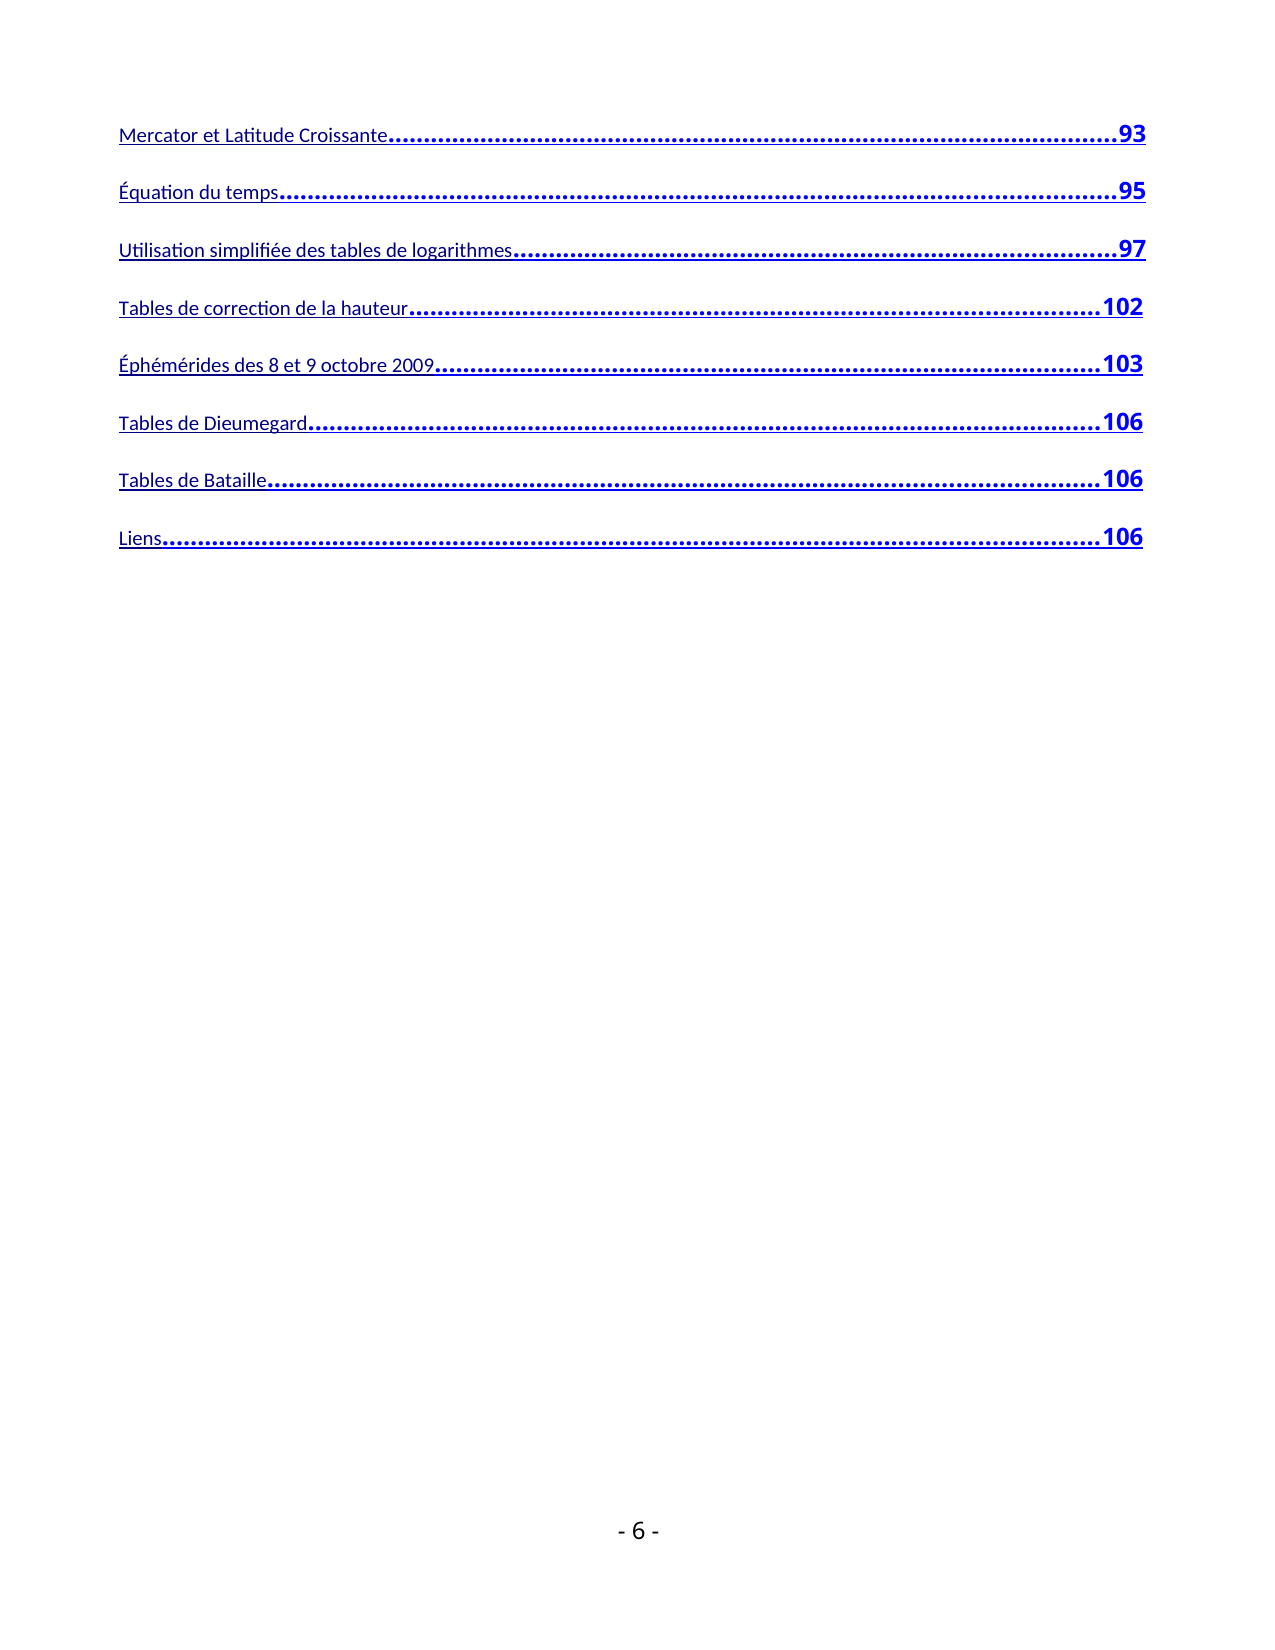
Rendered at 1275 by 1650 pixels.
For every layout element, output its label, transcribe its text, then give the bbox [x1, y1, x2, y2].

text Utilisation simplifiée des tables de logarithmes 97 [119, 232, 1156, 264]
text Mercator et Latitude Croissante 93 [119, 116, 1156, 149]
text Liens 106 [119, 520, 1156, 552]
text Éphémérides des 8 et 9 octobre 2009 103 [119, 347, 1156, 379]
text Tables de correction de la hauteur 102 [119, 289, 1156, 322]
text Tables de Bataille 106 [119, 462, 1156, 495]
text Tables de Dieumegard 106 [119, 404, 1156, 437]
text Équation du temps 95 [119, 174, 1156, 207]
text - 6 - [119, 1514, 1158, 1547]
